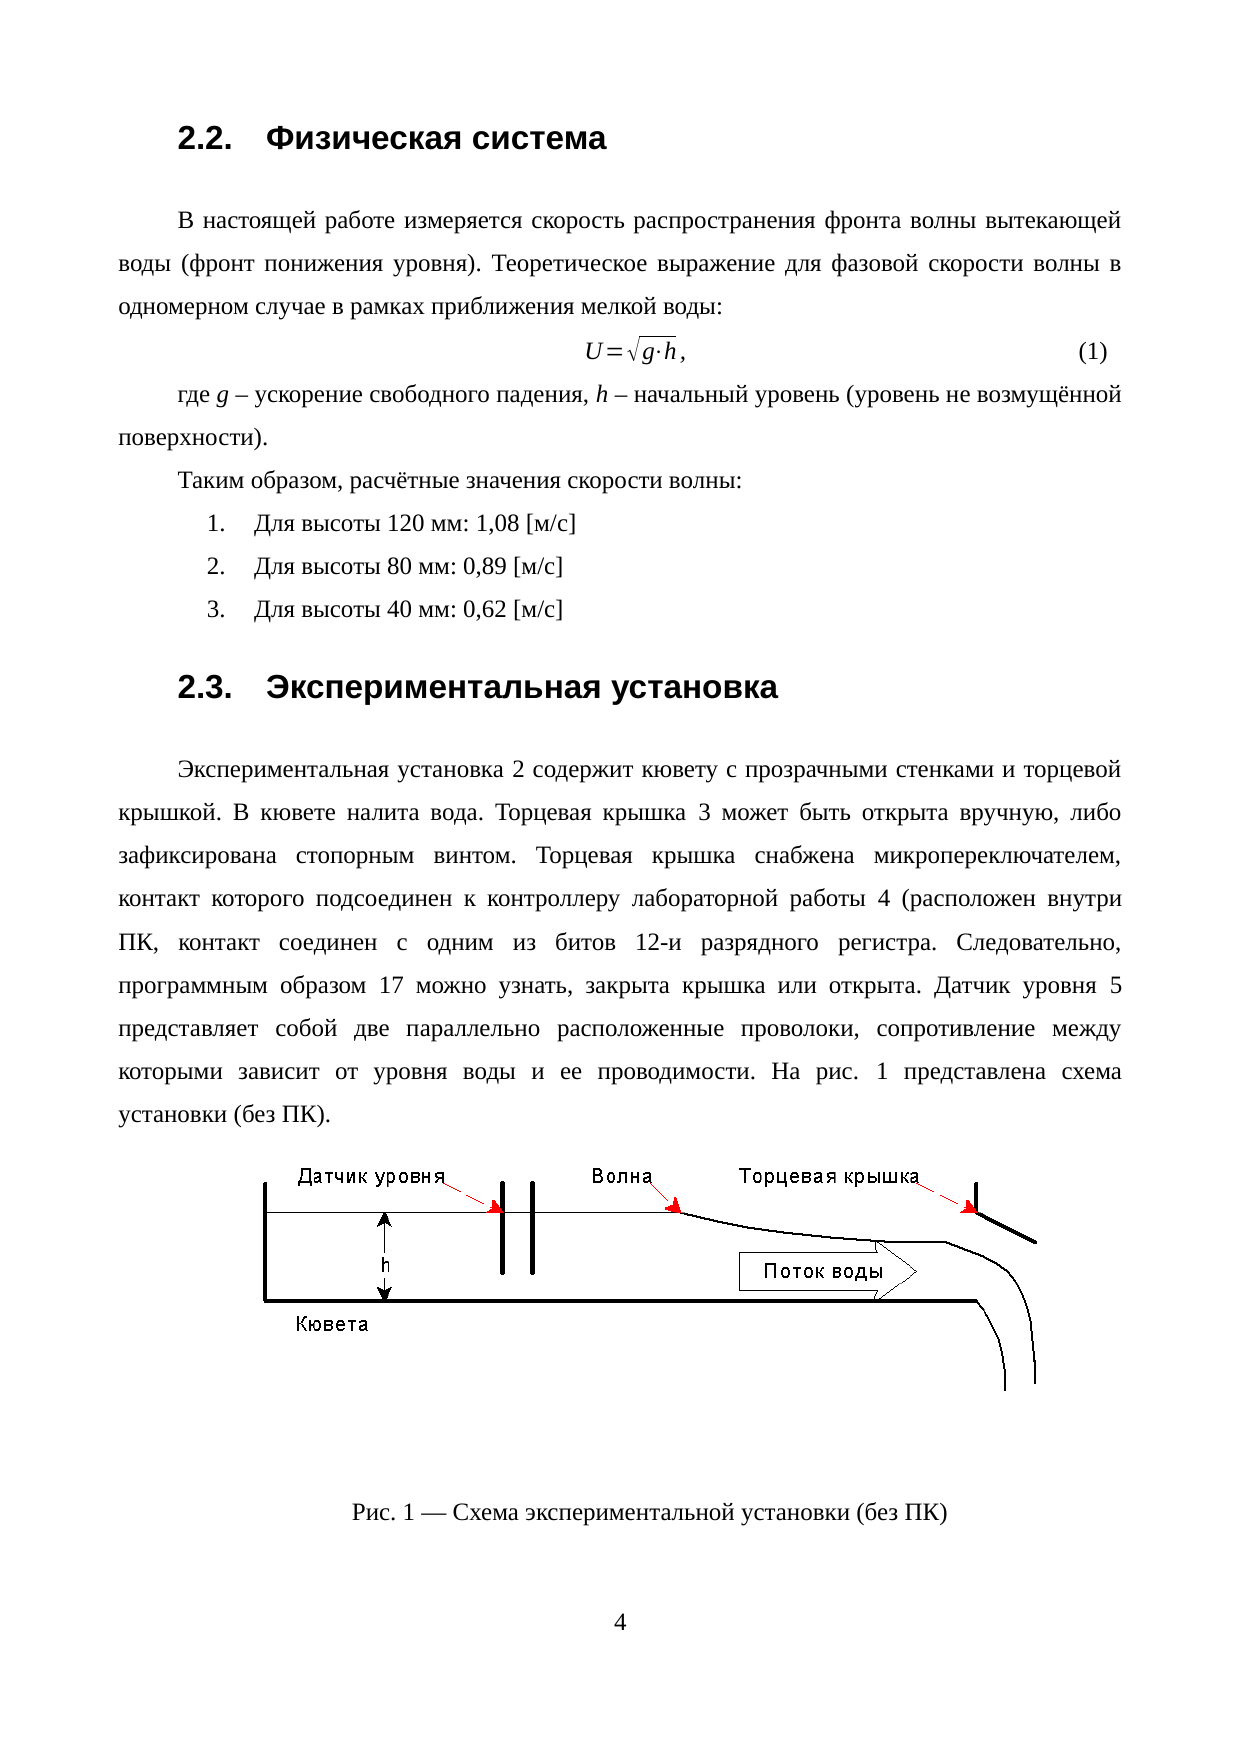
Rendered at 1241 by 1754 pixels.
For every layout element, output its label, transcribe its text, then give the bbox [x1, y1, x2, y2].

list Для высоты 120 мм: 1,08 [м/c] [207, 508, 1122, 537]
list Для высоты 80 мм: 0,89 [м/c] [207, 551, 1122, 580]
subtitle Экспериментальная установка [118, 667, 1122, 706]
picture [240, 1142, 1059, 1497]
text В настоящей работе измеряется скорость распространения фронта волны вытекающей воды (фронт понижения уровня). Теоретическое выражение для фазовой скорости волны в одномерном случае в рамках приближения мелкой воды: [118, 205, 1122, 320]
text Экспериментальная установка 2 содержит кювету с прозрачными стенками и торцевой крышкой. В кювете налита вода. Торцевая крышка 3 может быть открыта вручную, либо зафиксирована стопорным винтом. Торцевая крышка снабжена микропереключателем, контакт которого подсоединен к контроллеру лабораторной работы 4 (расположен внутри ПК, контакт соединен с одним из битов 12-и разрядного регистра. Следовательно, программным образом 17 можно узнать, закрыта крышка или открыта. Датчик уровня 5 представляет собой две параллельно расположенные проволоки, сопротивление между которыми зависит от уровня воды и ее проводимости. На рис. 1 представлена схема установки (без ПК). [118, 754, 1122, 1128]
text Рис. 1 — Схема экспериментальной установки (без ПК) [118, 1497, 1122, 1526]
text где g – ускорение свободного падения, h – начальный уровень (уровень не возмущённой поверхности). [118, 379, 1122, 451]
list Для высоты 40 мм: 0,62 [м/c] [207, 594, 1122, 623]
subtitle Физическая система [118, 118, 1122, 157]
text Таким образом, расчётные значения скорости волны: [118, 465, 1122, 494]
text (1) [118, 334, 1122, 364]
